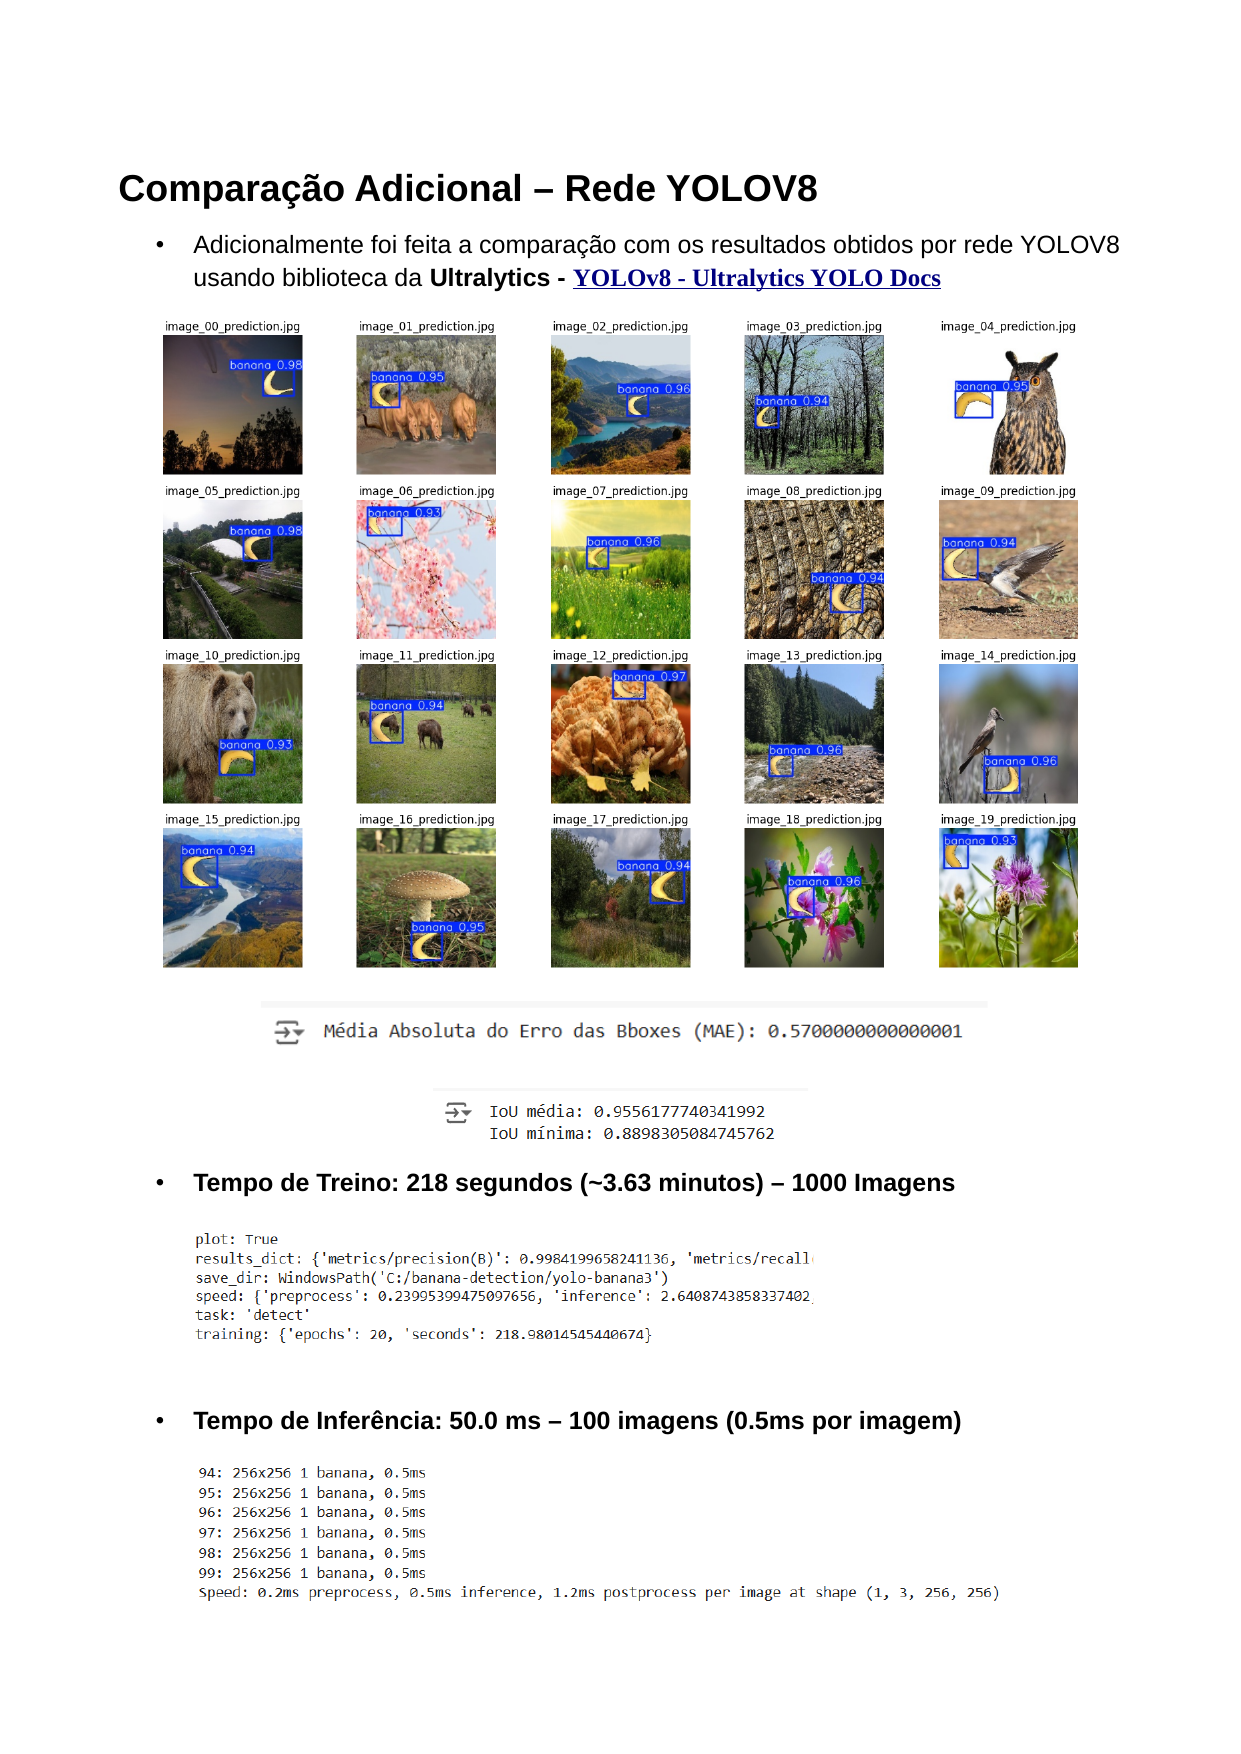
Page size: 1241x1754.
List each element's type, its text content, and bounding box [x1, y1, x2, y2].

list Tempo de Treino: 218 segundos (~3.63 minutos) – 1000 Imagens [156, 1168, 1122, 1196]
text Comparação Adicional – Rede YOLOV8 [118, 166, 1122, 209]
list Adicionalmente foi feita a comparação com os resultados obtidos por rede YOLOV8 usando biblioteca da Ultralytics - YOLOv8 - Ultralytics YOLO Docs [156, 230, 1122, 292]
picture [432, 1088, 809, 1155]
picture [252, 1001, 988, 1076]
list Tempo de Inferência: 50.0 ms – 100 imagens (0.5ms por imagem) [156, 1406, 1122, 1434]
picture [175, 1463, 1032, 1604]
picture [157, 314, 1084, 974]
picture [179, 1230, 814, 1352]
